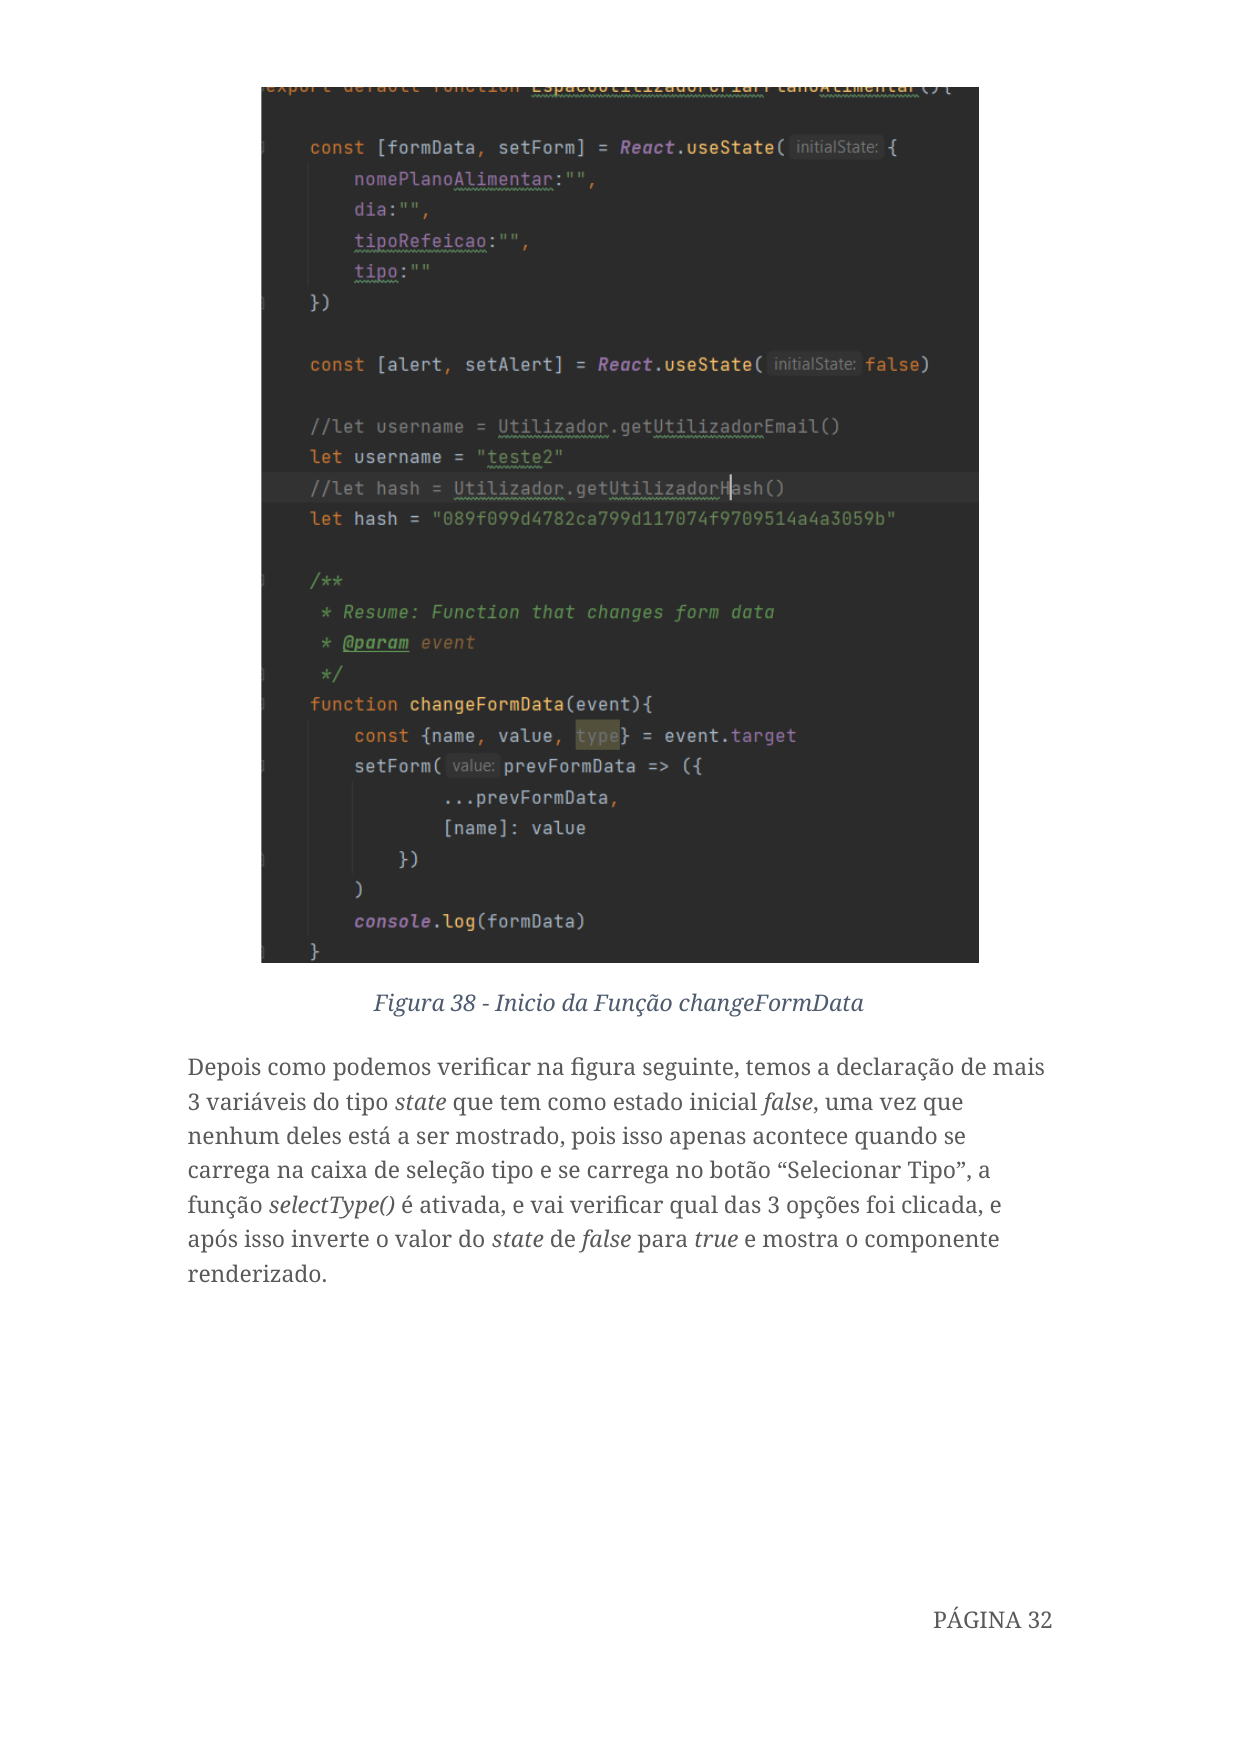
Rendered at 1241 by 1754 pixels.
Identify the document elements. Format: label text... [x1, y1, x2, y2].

text Figura 38 - Inicio da Função changeFormData [187, 987, 1053, 1018]
text Depois como podemos verificar na figura seguinte, temos a declaração de mais 3 variáveis do tipo state que tem como estado inicial false, uma vez que nenhum deles está a ser mostrado, pois isso apenas acontece quando se carrega na caixa de seleção tipo e se carrega no botão “Selecionar Tipo”, a função selectType() é ativada, e vai verificar qual das 3 opções foi clicada, e após isso inverte o valor do state de false para true e mostra o componente renderizado. [187, 1051, 1053, 1289]
